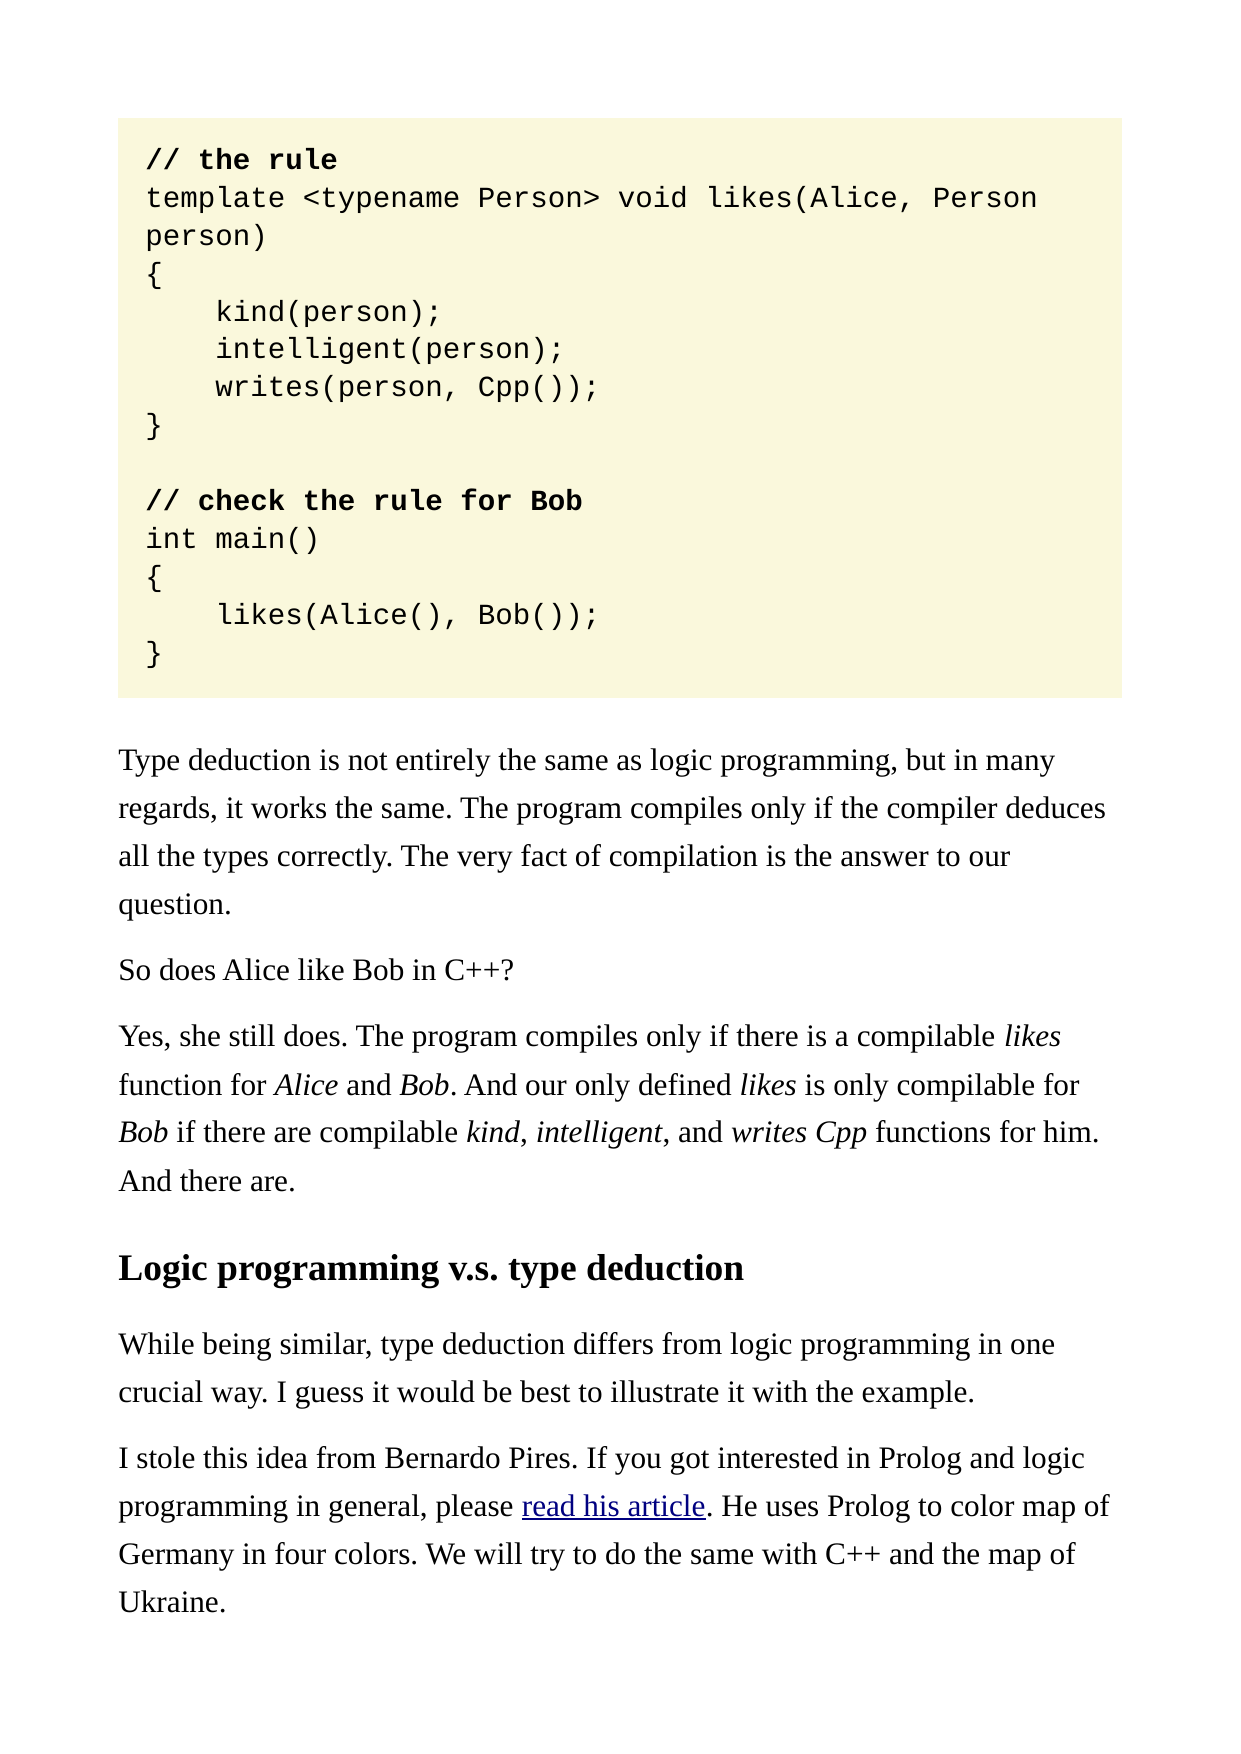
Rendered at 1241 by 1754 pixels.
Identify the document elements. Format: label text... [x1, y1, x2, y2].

subtitle Logic programming v.s. type deduction [118, 1246, 1122, 1289]
text // the rule [118, 118, 1122, 156]
text likes(Alice(), Bob()); [118, 573, 1122, 611]
text // check the rule for Bob [118, 459, 1122, 497]
text writes(person, Cpp()); [118, 346, 1122, 383]
text } [118, 383, 1122, 421]
text } [118, 611, 1122, 698]
text } [500, 383, 508, 394]
text { [118, 535, 1122, 573]
text template <typename Person> void likes(Alice, Person person) [118, 156, 1122, 232]
text I stole this idea from Bernardo Pires. If you got interested in Prolog and logic programming in general, please read his article. He uses Prolog to color map of Germany in four colors. We will try to do the same with C++ and the map of Ukraine. [118, 1430, 1122, 1622]
text kind(person); [118, 270, 1122, 308]
text { [118, 232, 1122, 270]
text Yes, she still does. The program compiles only if there is a compilable likes function for Alice and Bob. And our only defined likes is only compilable for Bob if there are compilable kind, intelligent, and writes Cpp functions for him. And there are. [118, 1008, 1122, 1201]
text int main() [118, 497, 1122, 535]
text } [517, 383, 525, 394]
text Type deduction is not entirely the same as logic programming, but in many regards, it works the same. The program compiles only if the compiler deduces all the types correctly. The very fact of compilation is the answer to our question. [118, 732, 1122, 924]
text intelligent(person); [118, 308, 1122, 346]
text While being similar, type deduction differs from logic programming in one crucial way. I guess it would be best to illustrate it with the example. [118, 1316, 1122, 1412]
text } [412, 383, 420, 394]
text { [150, 232, 158, 243]
text } [218, 383, 229, 393]
text So does Alice like Bob in C++? [118, 942, 1122, 991]
text { [220, 232, 228, 243]
text } [342, 383, 350, 394]
